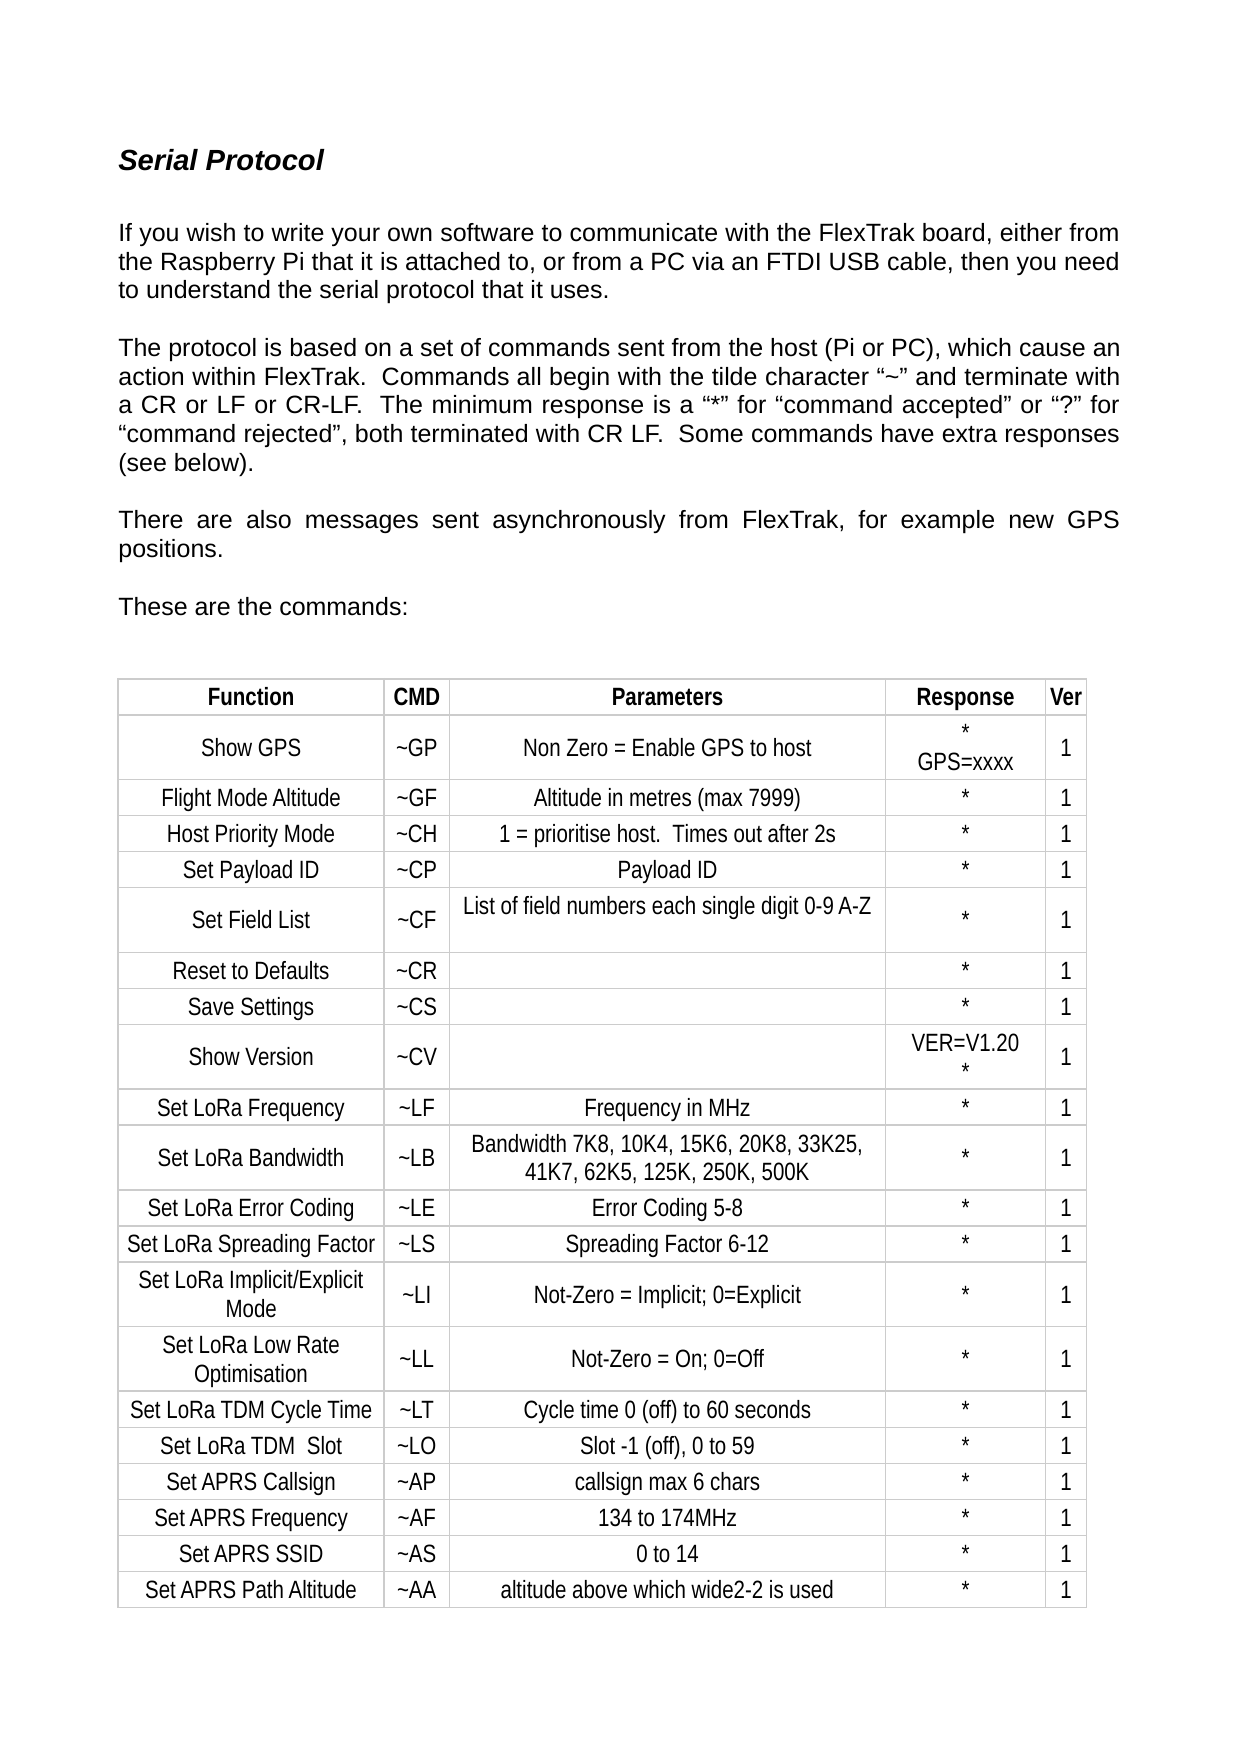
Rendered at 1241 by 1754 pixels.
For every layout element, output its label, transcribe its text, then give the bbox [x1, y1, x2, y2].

table_cell Altitude in metres (max 7999) [450, 780, 885, 815]
table_cell VER=V1.20 * [886, 1025, 1045, 1088]
table_cell Set APRS SSID [119, 1536, 383, 1571]
table_cell * [886, 1227, 1045, 1261]
table_cell Error Coding 5-8 [450, 1191, 885, 1225]
table_header Ver [1046, 680, 1086, 714]
table_cell Set APRS Frequency [119, 1500, 383, 1534]
table_cell * [886, 1536, 1045, 1571]
table_cell ~AA [385, 1572, 449, 1607]
table_cell ~LS [385, 1227, 449, 1261]
table_cell * [886, 816, 1045, 851]
table_cell Flight Mode Altitude [119, 780, 383, 815]
table_header CMD [385, 680, 449, 714]
table_cell * GPS=xxxx [886, 716, 1045, 779]
table_cell ~GF [385, 780, 449, 815]
table_cell Show GPS [119, 716, 383, 779]
table_cell ~LO [385, 1428, 449, 1462]
table_cell Frequency in MHz [450, 1090, 885, 1124]
table_cell ~CV [385, 1025, 449, 1088]
table_header Response [886, 680, 1045, 714]
table_cell ~GP [385, 716, 449, 779]
table_cell ~CS [385, 989, 449, 1023]
table_cell * [886, 1500, 1045, 1534]
table_cell * [886, 1263, 1045, 1326]
table_cell 1 [1046, 1428, 1086, 1462]
table_cell 1 [1046, 1090, 1086, 1124]
table_cell * [886, 780, 1045, 815]
table_cell Set LoRa Error Coding [119, 1191, 383, 1225]
table_cell Not-Zero = Implicit; 0=Explicit [450, 1263, 885, 1326]
table_cell 1 [1046, 1572, 1086, 1607]
table_cell Set Field List [119, 888, 383, 951]
table_cell Set Payload ID [119, 852, 383, 887]
table_cell 1 = prioritise host. Times out after 2s [450, 816, 885, 851]
table_cell ~CR [385, 953, 449, 987]
table_cell Slot -1 (off), 0 to 59 [450, 1428, 885, 1462]
table_cell Payload ID [450, 852, 885, 887]
table_cell ~CF [385, 888, 449, 951]
table_cell 1 [1046, 1536, 1086, 1571]
table_cell ~LL [385, 1327, 449, 1390]
table_cell 1 [1046, 1025, 1086, 1088]
table_cell 1 [1046, 1191, 1086, 1225]
table_cell List of field numbers each single digit 0-9 A-Z [450, 888, 885, 951]
table_cell 1 [1046, 1263, 1086, 1326]
table_cell 1 [1046, 1464, 1086, 1498]
table_cell altitude above which wide2-2 is used [450, 1572, 885, 1607]
table_cell 1 [1046, 1500, 1086, 1534]
table_cell Host Priority Mode [119, 816, 383, 851]
table_cell Set LoRa Low Rate Optimisation [119, 1327, 383, 1390]
table_cell * [886, 1126, 1045, 1189]
table_cell 1 [1046, 953, 1086, 987]
text If you wish to write your own software to communicate with the FlexTrak board, either from the Raspberry Pi that it is attached to, or from a PC via an FTDI USB cable, then you need to understand the serial protocol that it uses. [118, 218, 1122, 304]
table_cell 1 [1046, 1327, 1086, 1390]
table_cell * [886, 1327, 1045, 1390]
table_cell * [886, 1090, 1045, 1124]
table_cell [450, 1025, 885, 1088]
table_cell Set APRS Callsign [119, 1464, 383, 1498]
text There are also messages sent asynchronously from FlexTrak, for example new GPS positions. [118, 505, 1122, 563]
table_cell Set LoRa Frequency [119, 1090, 383, 1124]
table_cell ~AS [385, 1536, 449, 1571]
table_cell Set APRS Path Altitude [119, 1572, 383, 1607]
table_cell Bandwidth 7K8, 10K4, 15K6, 20K8, 33K25, 41K7, 62K5, 125K, 250K, 500K [450, 1126, 885, 1189]
table_cell * [886, 1392, 1045, 1426]
table_cell Non Zero = Enable GPS to host [450, 716, 885, 779]
table_header Parameters [450, 680, 885, 714]
table_cell ~CH [385, 816, 449, 851]
table_cell 1 [1046, 989, 1086, 1023]
table_cell ~LB [385, 1126, 449, 1189]
table_cell 0 to 14 [450, 1536, 885, 1571]
table_cell 1 [1046, 888, 1086, 951]
table_cell ~LI [385, 1263, 449, 1326]
table_cell [450, 989, 885, 1023]
table_cell * [886, 1572, 1045, 1607]
table_cell Set LoRa TDM Cycle Time [119, 1392, 383, 1426]
table_cell Show Version [119, 1025, 383, 1088]
table_cell 1 [1046, 780, 1086, 815]
table_cell * [886, 989, 1045, 1023]
table_cell Spreading Factor 6-12 [450, 1227, 885, 1261]
table_cell Reset to Defaults [119, 953, 383, 987]
table_cell Set LoRa Implicit/Explicit Mode [119, 1263, 383, 1326]
table_cell 1 [1046, 1126, 1086, 1189]
table_cell 1 [1046, 716, 1086, 779]
subtitle Serial Protocol [118, 143, 1122, 177]
table_cell 1 [1046, 816, 1086, 851]
table_cell callsign max 6 chars [450, 1464, 885, 1498]
table_cell Save Settings [119, 989, 383, 1023]
table_cell 134 to 174MHz [450, 1500, 885, 1534]
table_cell * [886, 953, 1045, 987]
table_cell * [886, 1191, 1045, 1225]
table_cell * [886, 1428, 1045, 1462]
table_cell 1 [1046, 1227, 1086, 1261]
table_cell * [886, 888, 1045, 951]
table_cell ~LF [385, 1090, 449, 1124]
table_cell * [886, 1464, 1045, 1498]
table_cell Set LoRa Spreading Factor [119, 1227, 383, 1261]
table_cell ~AF [385, 1500, 449, 1534]
table_header Function [119, 680, 383, 714]
table_cell ~LT [385, 1392, 449, 1426]
table_cell Set LoRa TDM Slot [119, 1428, 383, 1462]
table_cell Set LoRa Bandwidth [119, 1126, 383, 1189]
table_cell ~AP [385, 1464, 449, 1498]
text These are the commands: [118, 592, 1122, 620]
table_cell 1 [1046, 1392, 1086, 1426]
table_cell [450, 953, 885, 987]
table_cell Not-Zero = On; 0=Off [450, 1327, 885, 1390]
table_cell Cycle time 0 (off) to 60 seconds [450, 1392, 885, 1426]
table_cell * [886, 852, 1045, 887]
table_cell ~LE [385, 1191, 449, 1225]
table_cell 1 [1046, 852, 1086, 887]
text The protocol is based on a set of commands sent from the host (Pi or PC), which cause an action within FlexTrak. Commands all begin with the tilde character “~” and terminate with a CR or LF or CR-LF. The minimum response is a “*” for “command accepted” or “?” for “command rejected”, both terminated with CR LF. Some commands have extra responses (see below). [118, 333, 1122, 477]
table_cell ~CP [385, 852, 449, 887]
